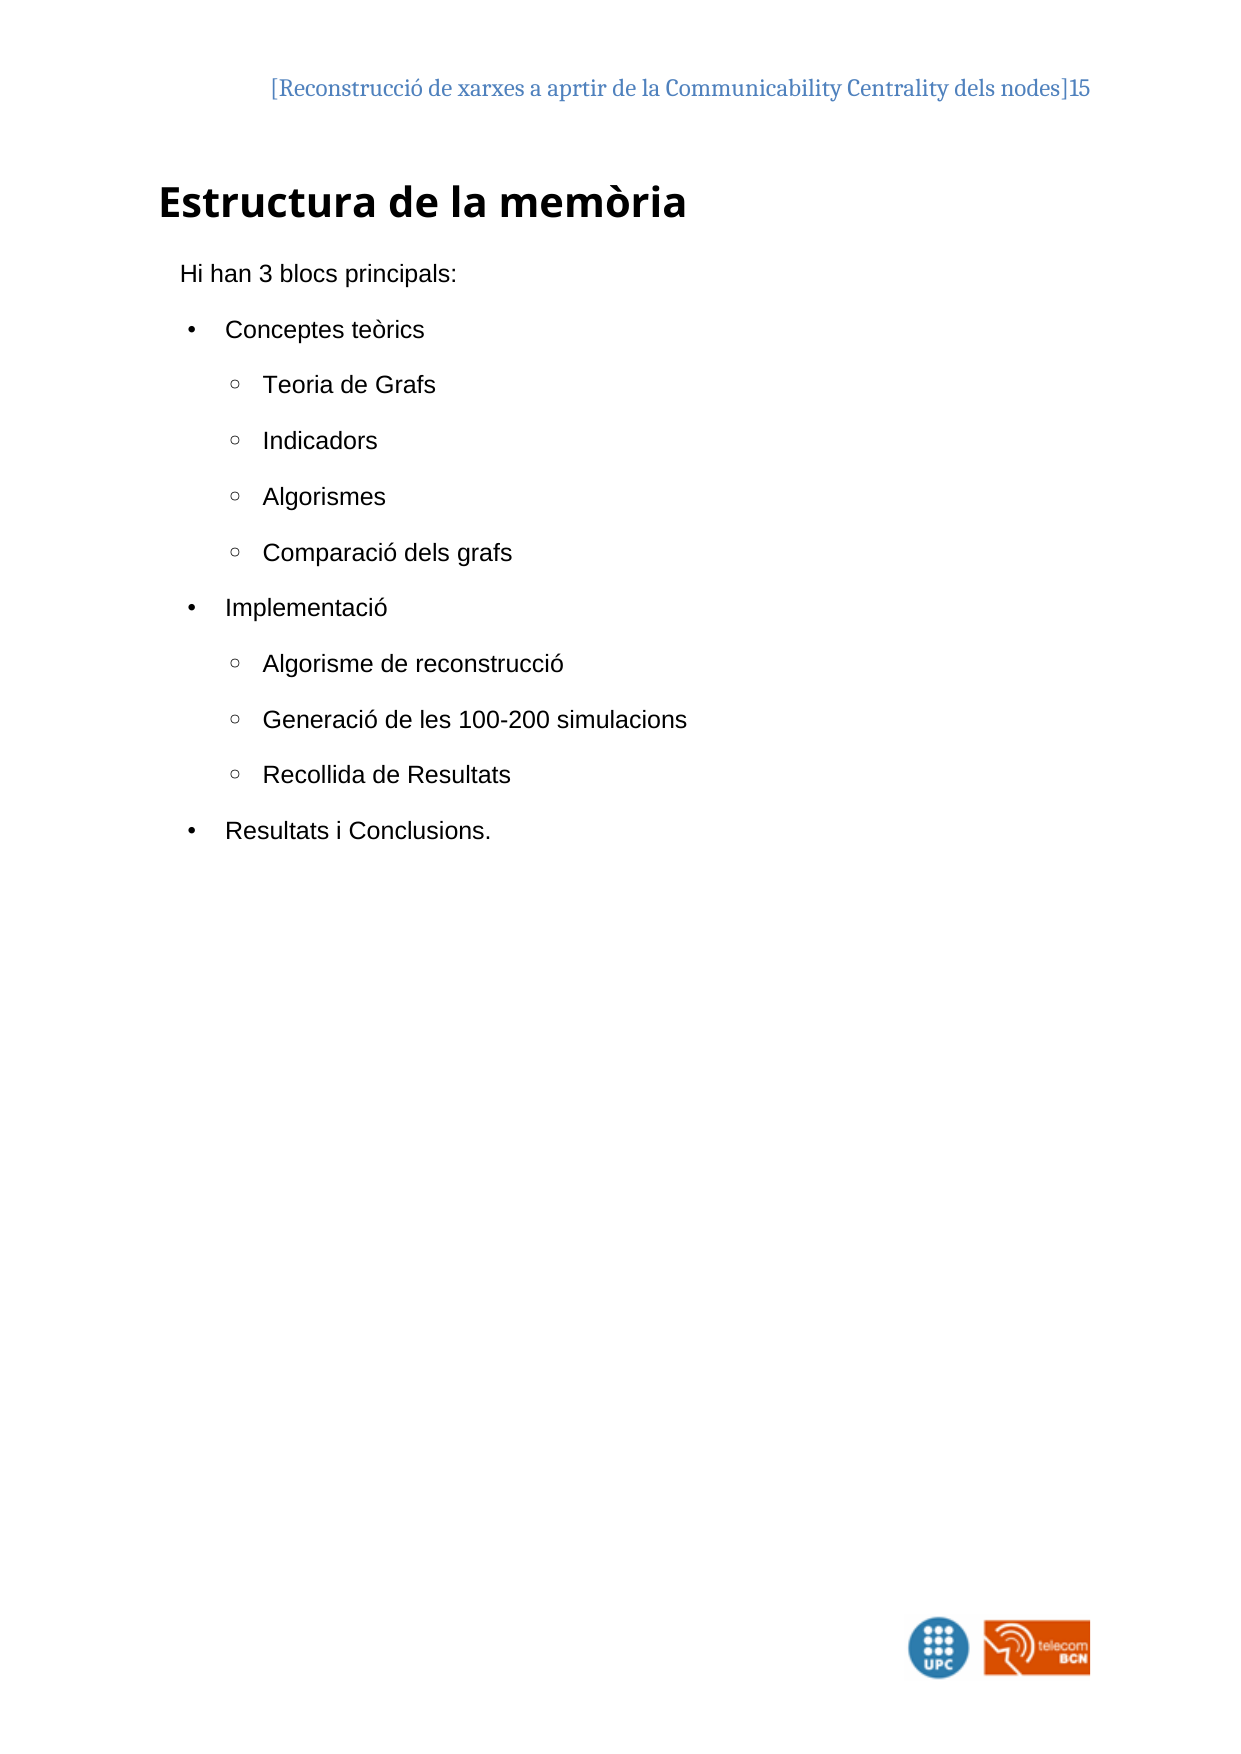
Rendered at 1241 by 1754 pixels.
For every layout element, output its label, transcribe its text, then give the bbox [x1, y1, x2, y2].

subtitle Estructura de la memòria [158, 173, 1090, 230]
list Generació de les 100-200 simulacions [225, 705, 1090, 733]
list Recollida de Resultats [225, 760, 1090, 789]
list Conceptes teòrics [187, 314, 1090, 343]
list Implementació [187, 593, 1090, 622]
list Resultats i Conclusions. [187, 816, 1090, 845]
list Comparació dels grafs [225, 537, 1090, 566]
text Hi han 3 blocs principals: [150, 259, 1090, 288]
picture [904, 1614, 1091, 1681]
list Algorismes [225, 482, 1090, 511]
list Algorisme de reconstrucció [225, 649, 1090, 678]
list Teoria de Grafs [225, 370, 1090, 399]
list Indicadors [225, 426, 1090, 455]
